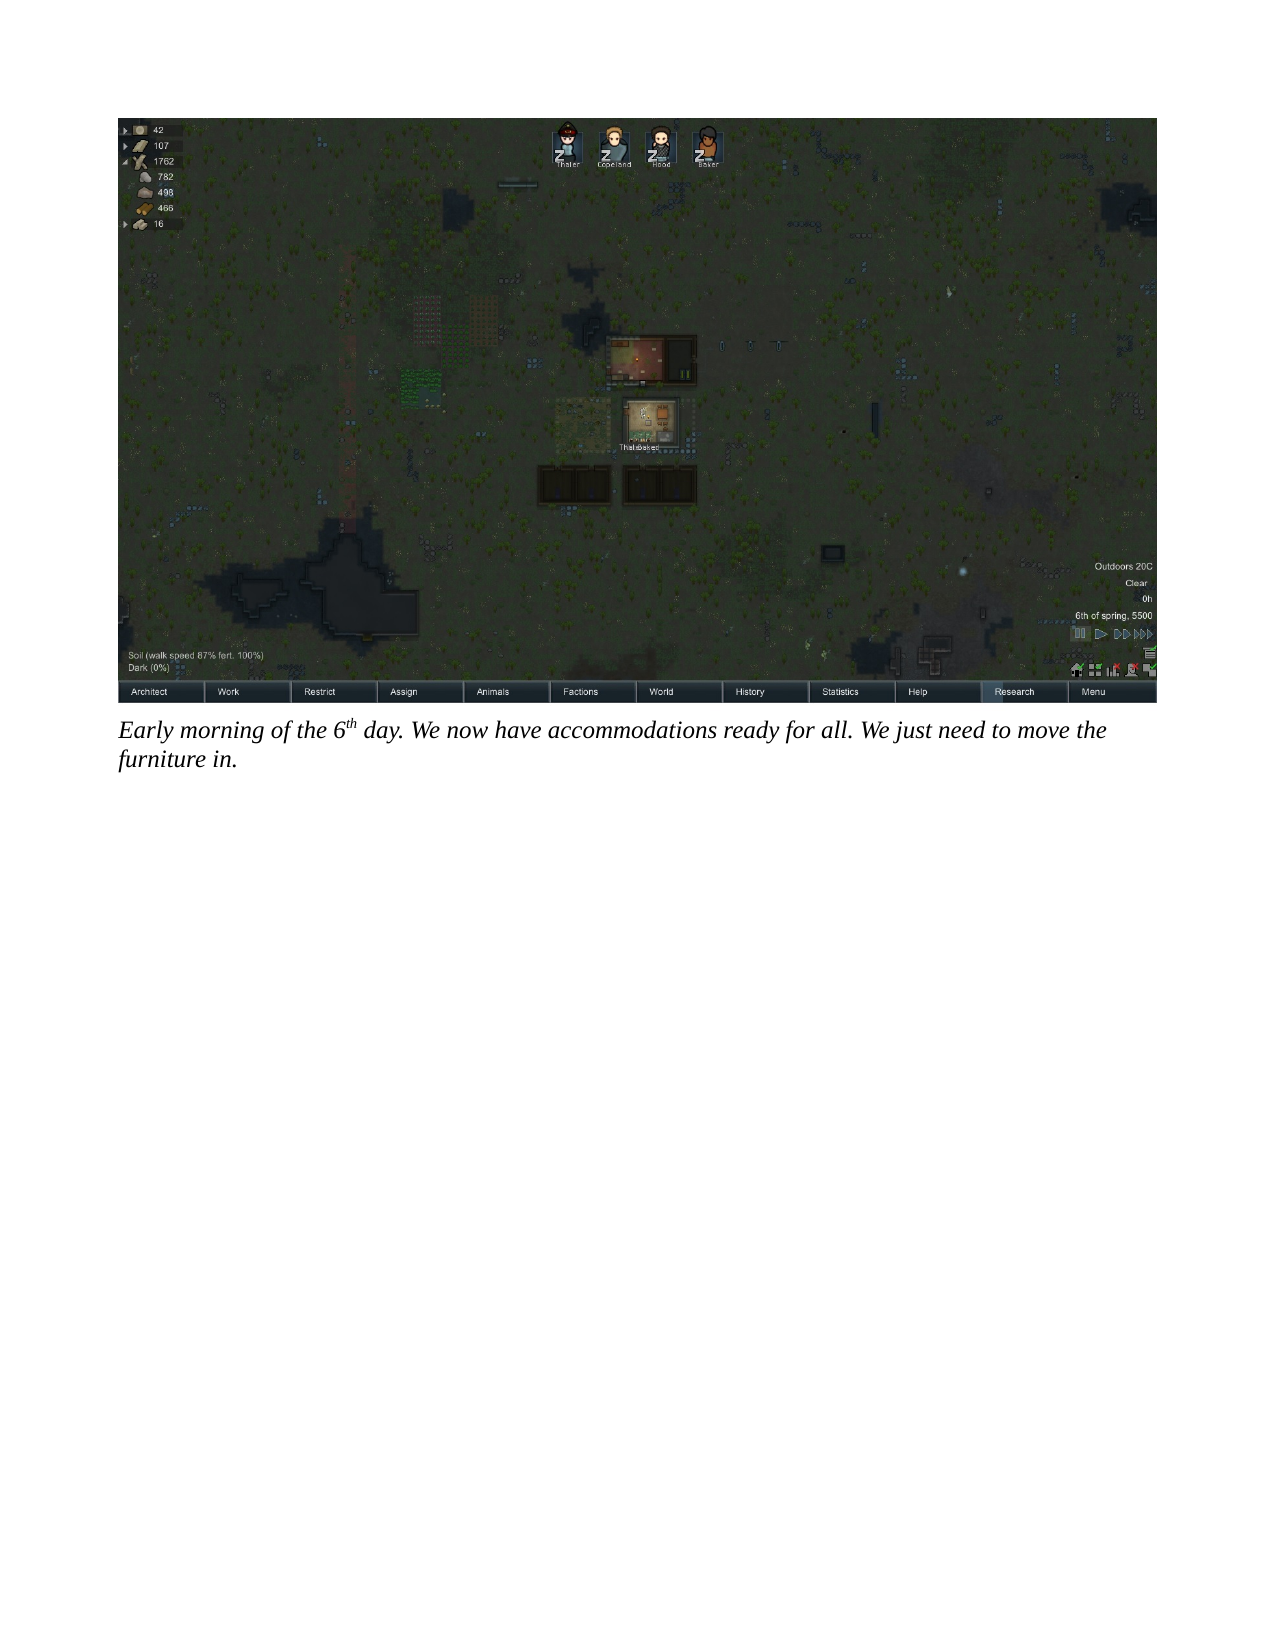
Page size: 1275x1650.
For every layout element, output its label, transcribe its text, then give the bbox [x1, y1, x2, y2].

text Early morning of the 6th day. We now have accommodations ready for all. We just need to move the furniture in. [118, 716, 1157, 773]
picture [118, 118, 1157, 716]
